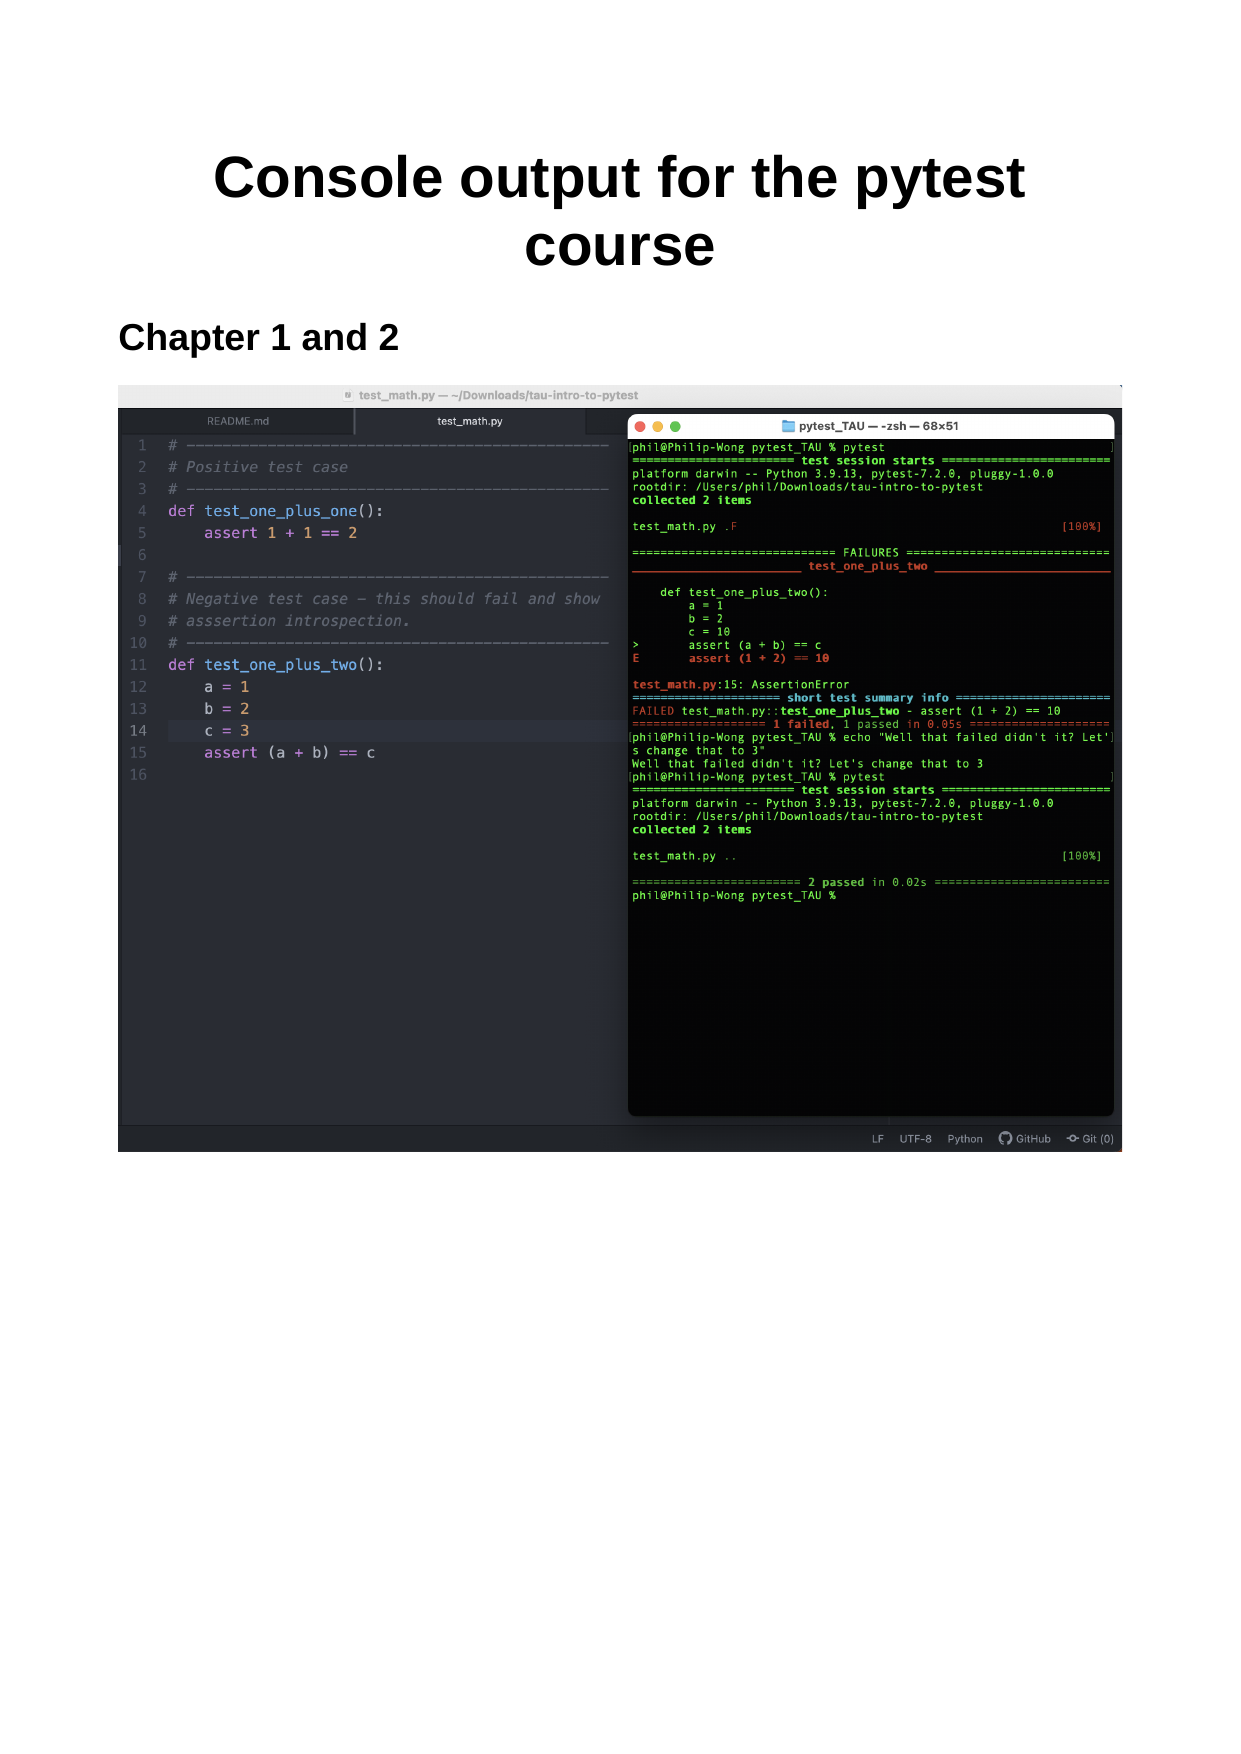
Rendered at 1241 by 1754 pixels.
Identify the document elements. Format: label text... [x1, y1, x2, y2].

subtitle Chapter 1 and 2 [118, 315, 1122, 358]
picture [118, 385, 1123, 1152]
title Console output for the pytest course [118, 143, 1122, 277]
